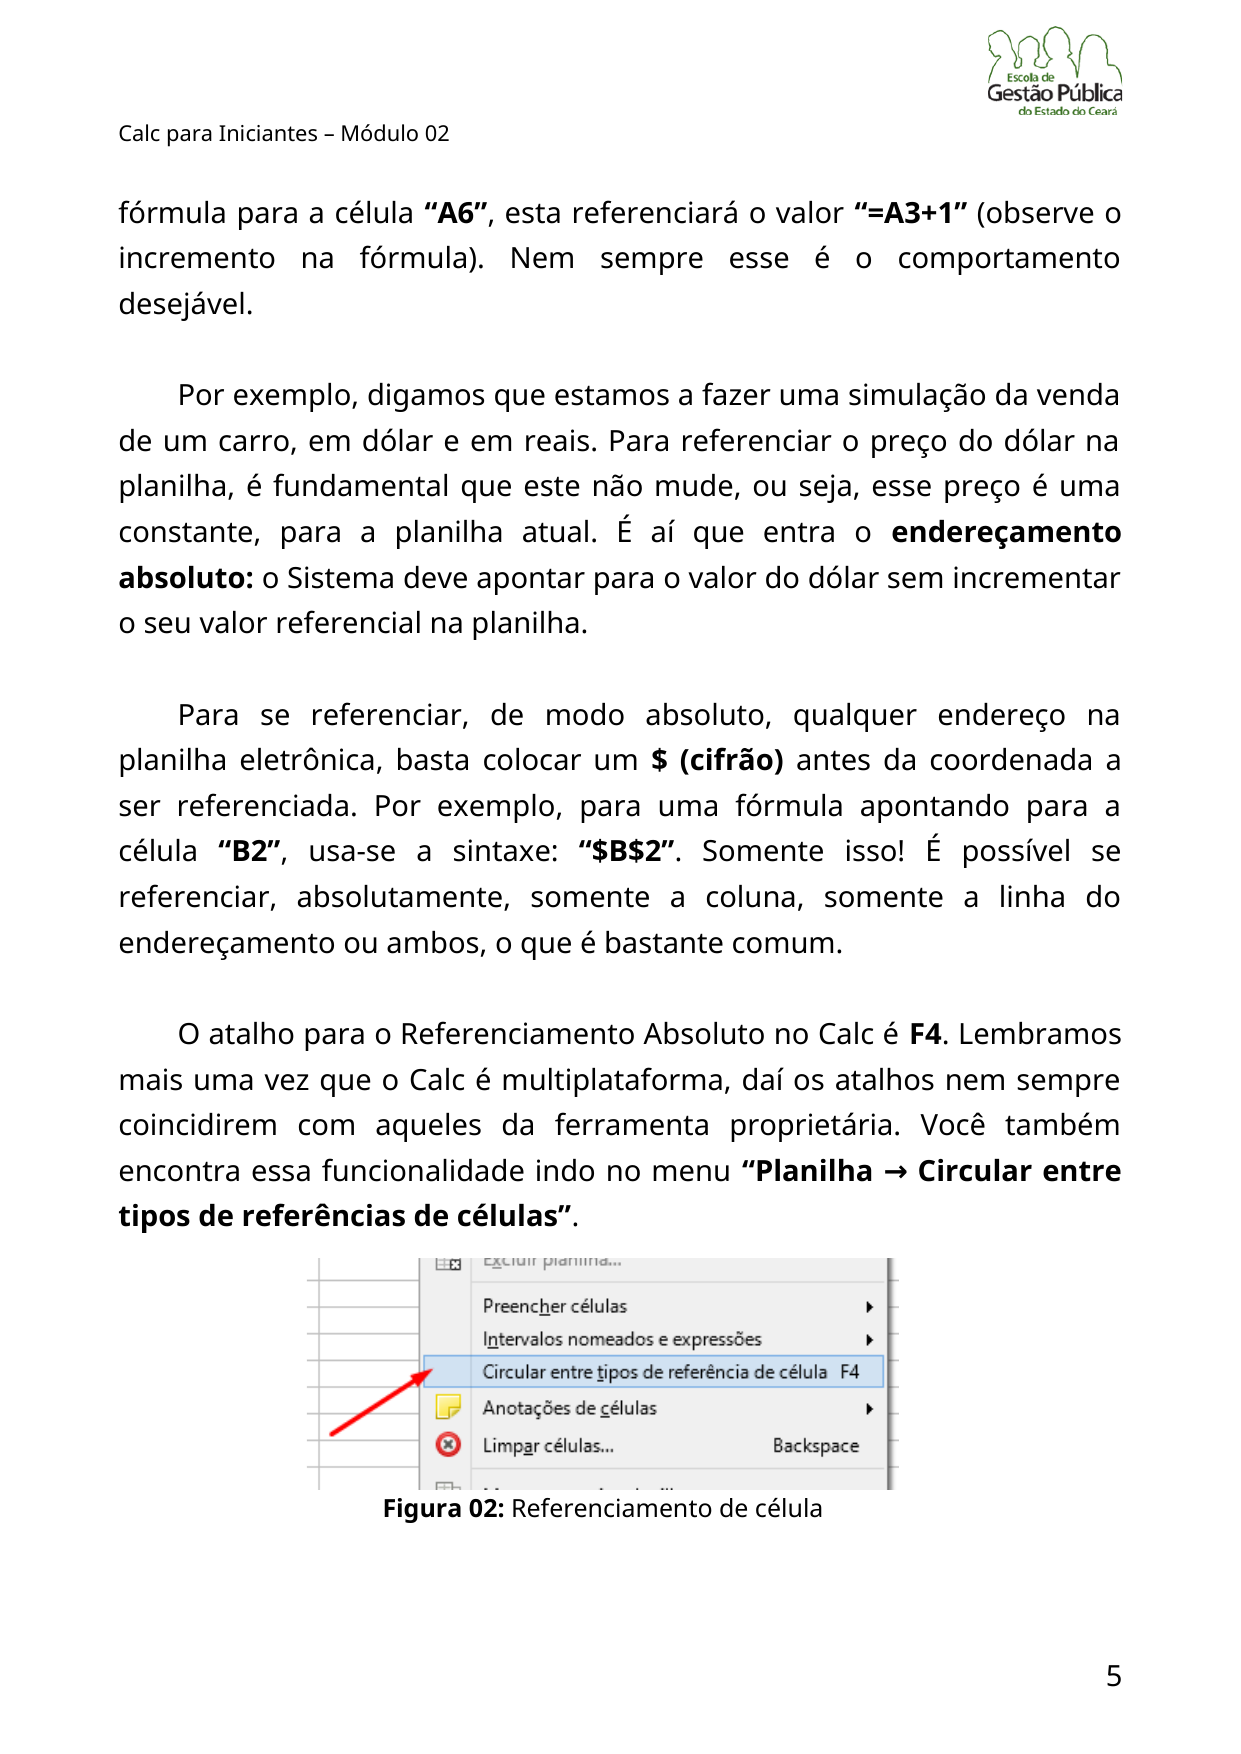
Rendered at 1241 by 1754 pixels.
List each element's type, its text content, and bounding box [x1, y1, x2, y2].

text Figura 02: Referenciamento de célula [307, 1490, 899, 1525]
text Por exemplo, digamos que estamos a fazer uma simulação da venda de um carro, em dólar e em reais. Para referenciar o preço do dólar na planilha, é fundamental que este não mude, ou seja, esse preço é uma constante, para a planilha atual. É aí que entra o endereçamento absoluto: o Sistema deve apontar para o valor do dólar sem incrementar o seu valor referencial na planilha. [118, 374, 1122, 642]
text O atalho para o Referenciamento Absoluto no Calc é F4. Lembramos mais uma vez que o Calc é multiplataforma, daí os atalhos nem sempre coincidirem com aqueles da ferramenta proprietária. Você também encontra essa funcionalidade indo no menu “Planilha → Circular entre tipos de referências de células”. [118, 1013, 1122, 1235]
picture [306, 1258, 899, 1490]
text fórmula para a célula “A6”, esta referenciará o valor “=A3+1” (observe o incremento na fórmula). Nem sempre esse é o comportamento desejável. [118, 192, 1122, 323]
text Para se referenciar, de modo absoluto, qualquer endereço na planilha eletrônica, basta colocar um $ (cifrão) antes da coordenada a ser referenciada. Por exemplo, para uma fórmula apontando para a célula “B2”, usa-se a sintaxe: “$B$2”. Somente isso! É possível se referenciar, absolutamente, somente a coluna, somente a linha do endereçamento ou ambos, o que é bastante comum. [118, 694, 1122, 962]
picture [118, 26, 1123, 115]
